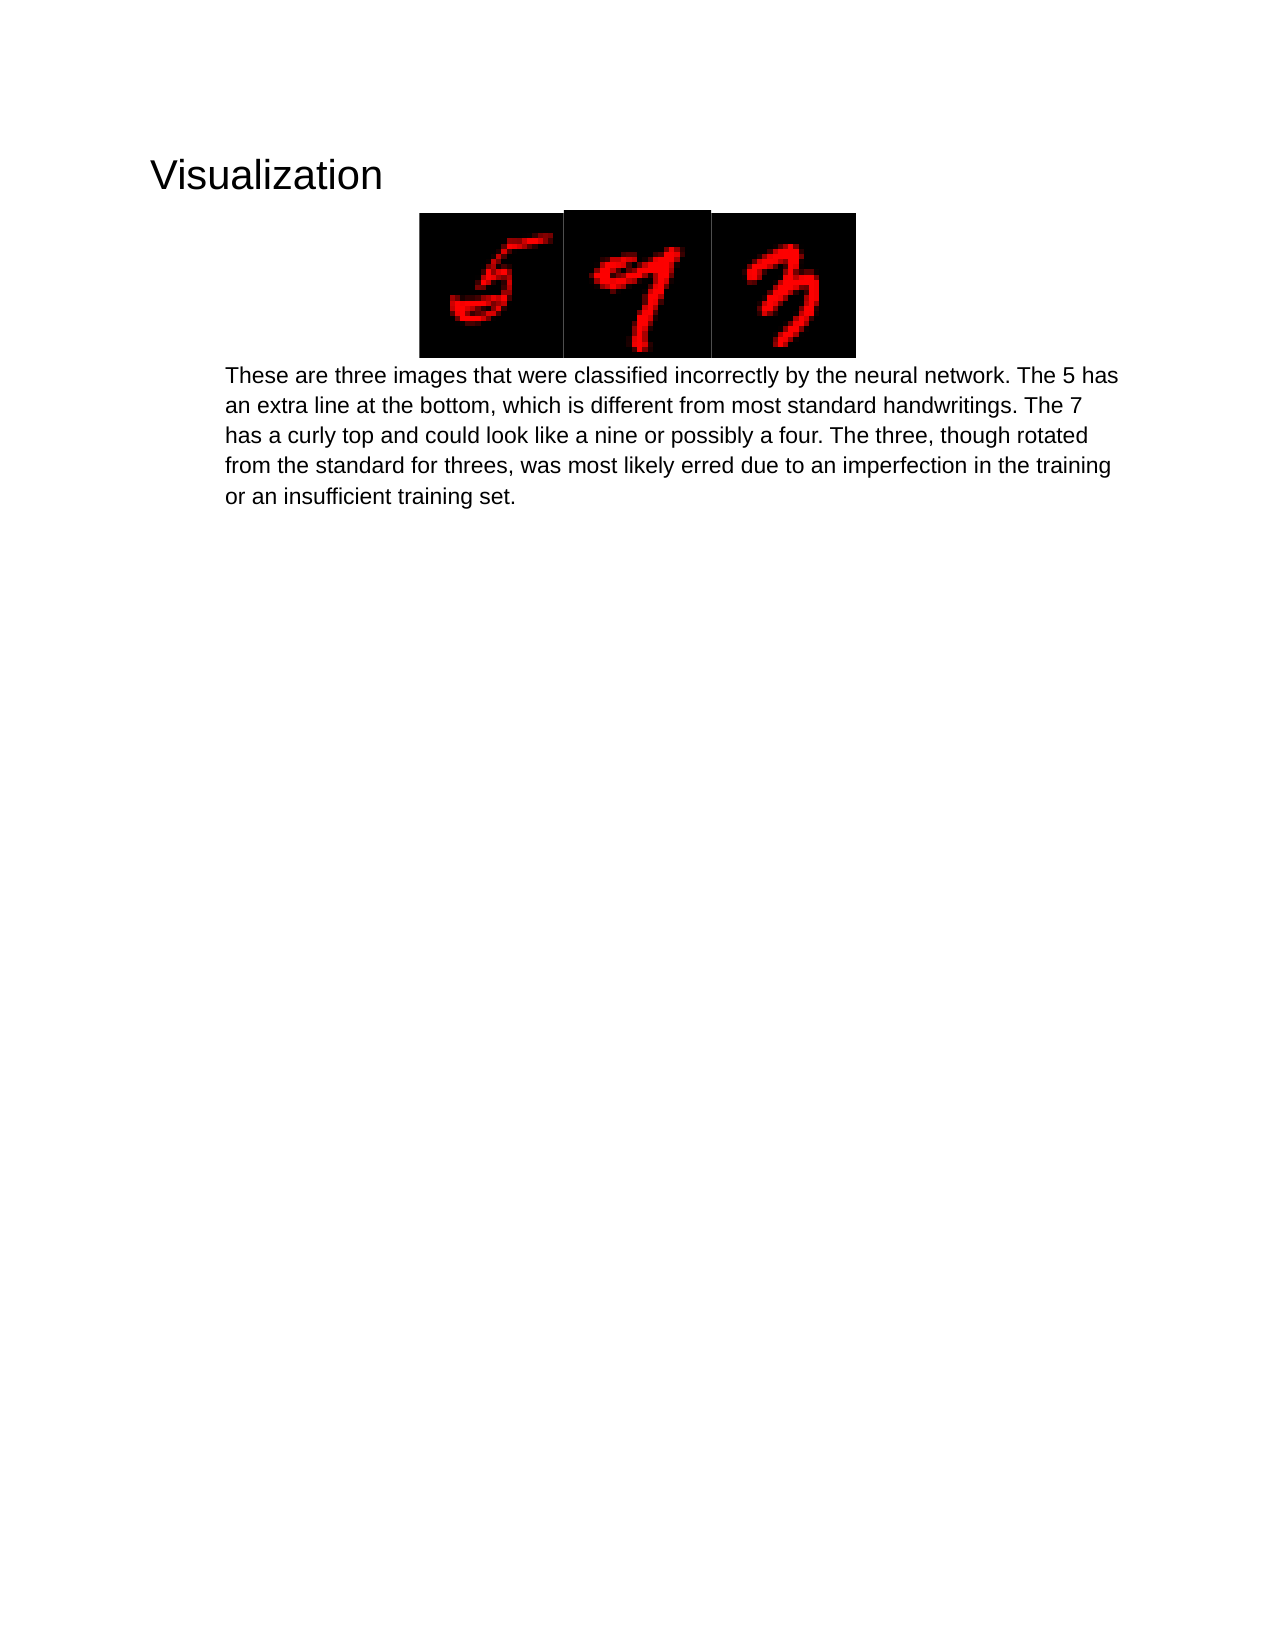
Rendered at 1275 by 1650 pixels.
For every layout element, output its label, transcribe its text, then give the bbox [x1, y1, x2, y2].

text These are three images that were classified incorrectly by the neural network. The 5 has an extra line at the bottom, which is different from most standard handwritings. The 7 has a curly top and could look like a nine or possibly a four. The three, though rotated from the standard for threes, was most likely erred due to an imperfection in the training or an insufficient training set. [225, 362, 1125, 509]
picture [419, 210, 856, 358]
subtitle Visualization [150, 150, 1125, 198]
